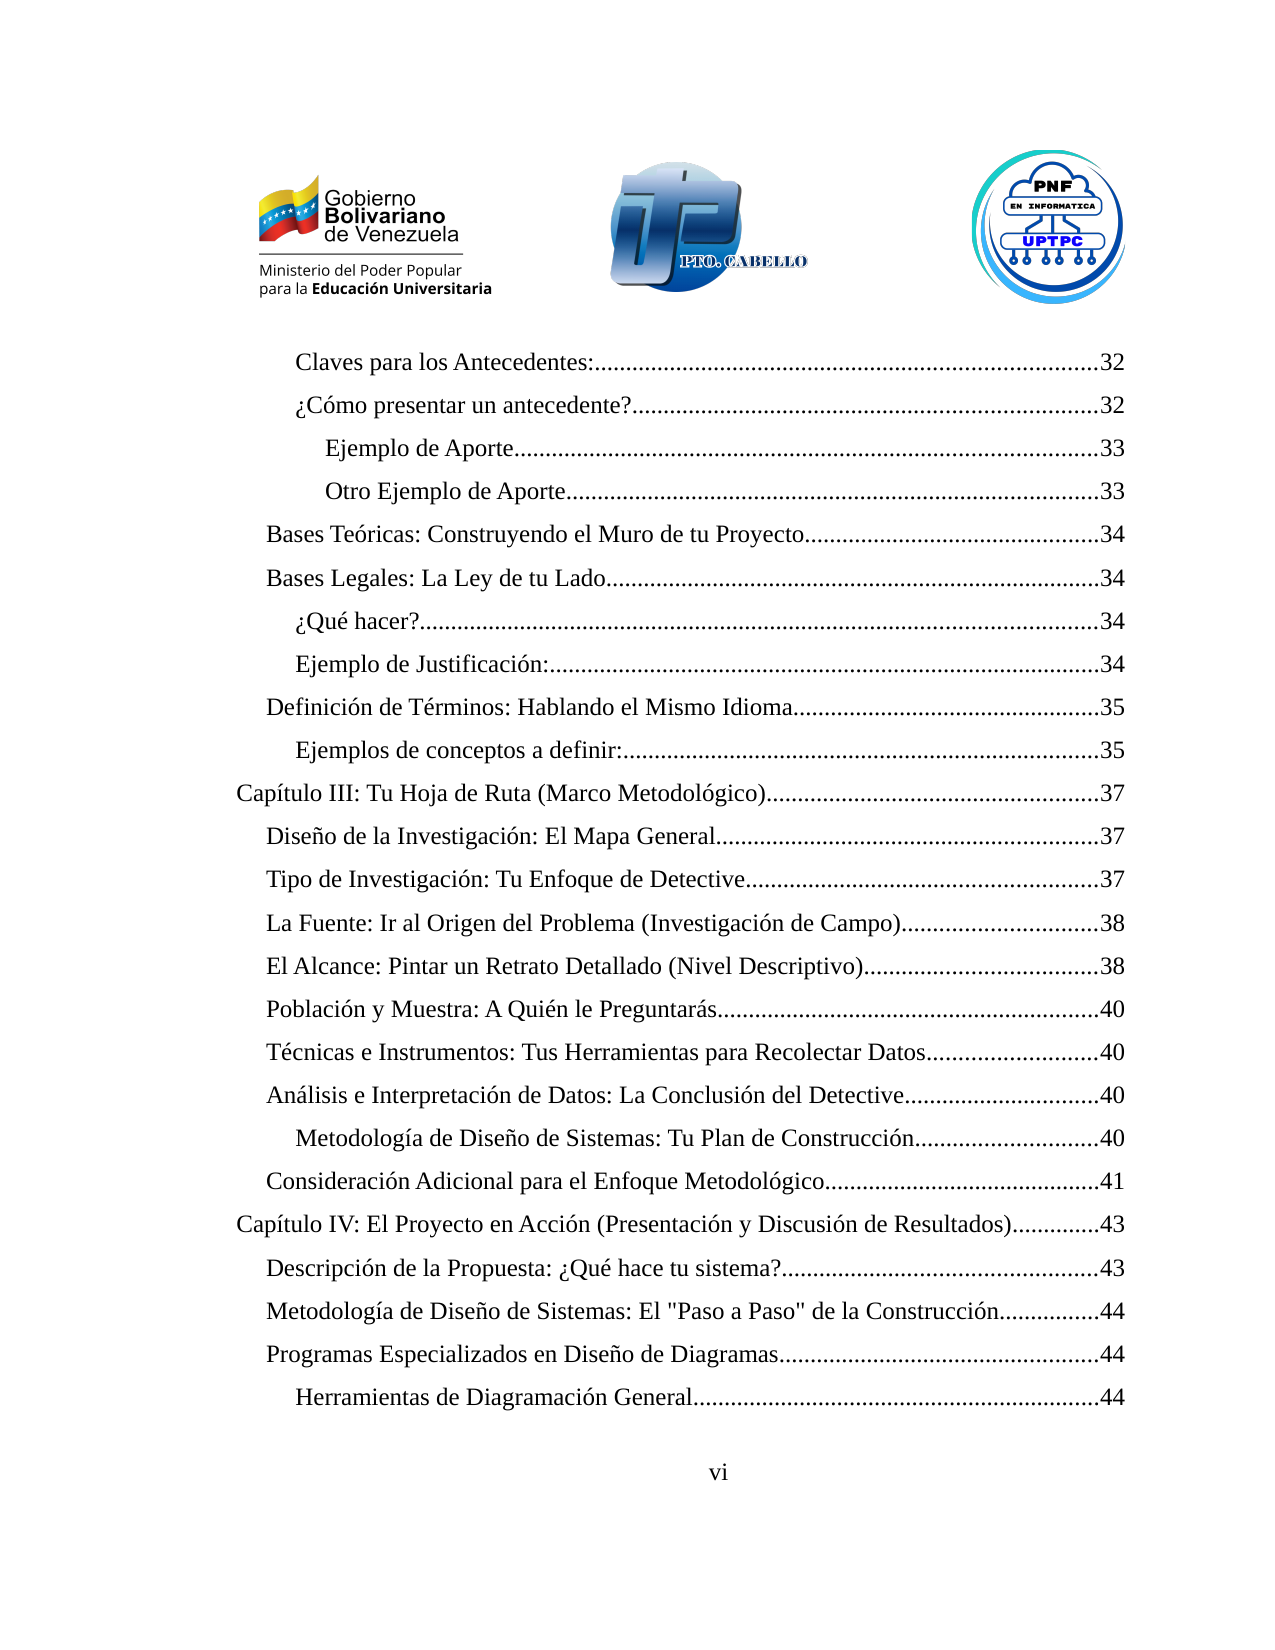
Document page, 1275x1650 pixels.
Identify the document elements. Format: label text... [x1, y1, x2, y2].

text Diseño de la Investigación: El Mapa General 37 [266, 821, 1125, 850]
text Metodología de Diseño de Sistemas: Tu Plan de Construcción 40 [295, 1123, 1125, 1152]
text Técnicas e Instrumentos: Tus Herramientas para Recolectar Datos 40 [266, 1037, 1125, 1066]
text Población y Muestra: A Quién le Preguntarás 40 [266, 994, 1125, 1023]
text Ejemplo de Aporte 33 [325, 433, 1125, 462]
text La Fuente: Ir al Origen del Problema (Investigación de Campo) 38 [266, 908, 1125, 936]
text Análisis e Interpretación de Datos: La Conclusión del Detective 40 [266, 1080, 1125, 1109]
text Descripción de la Propuesta: ¿Qué hace tu sistema? 43 [266, 1253, 1125, 1281]
text Herramientas de Diagramación General 44 [295, 1382, 1125, 1411]
text Bases Legales: La Ley de tu Lado 34 [266, 563, 1125, 591]
text Ejemplo de Justificación: 34 [295, 649, 1125, 678]
picture [605, 151, 810, 303]
picture [236, 158, 510, 310]
text Claves para los Antecedentes: 32 [295, 347, 1125, 376]
text Ejemplos de conceptos a definir: 35 [295, 735, 1125, 764]
text Otro Ejemplo de Aporte 33 [325, 476, 1125, 505]
text Metodología de Diseño de Sistemas: El "Paso a Paso" de la Construcción 44 [266, 1296, 1125, 1324]
text Capítulo III: Tu Hoja de Ruta (Marco Metodológico) 37 [236, 778, 1125, 807]
text Tipo de Investigación: Tu Enfoque de Detective 37 [266, 864, 1125, 893]
text Consideración Adicional para el Enfoque Metodológico 41 [266, 1166, 1125, 1195]
text Programas Especializados en Diseño de Diagramas 44 [266, 1339, 1125, 1368]
text Definición de Términos: Hablando el Mismo Idioma 35 [266, 692, 1125, 721]
text Capítulo IV: El Proyecto en Acción (Presentación y Discusión de Resultados) 43 [236, 1209, 1125, 1238]
text ¿Cómo presentar un antecedente? 32 [295, 390, 1125, 419]
picture [971, 150, 1125, 304]
text Bases Teóricas: Construyendo el Muro de tu Proyecto 34 [266, 519, 1125, 548]
text ¿Qué hacer? 34 [295, 606, 1125, 634]
text El Alcance: Pintar un Retrato Detallado (Nivel Descriptivo) 38 [266, 951, 1125, 979]
